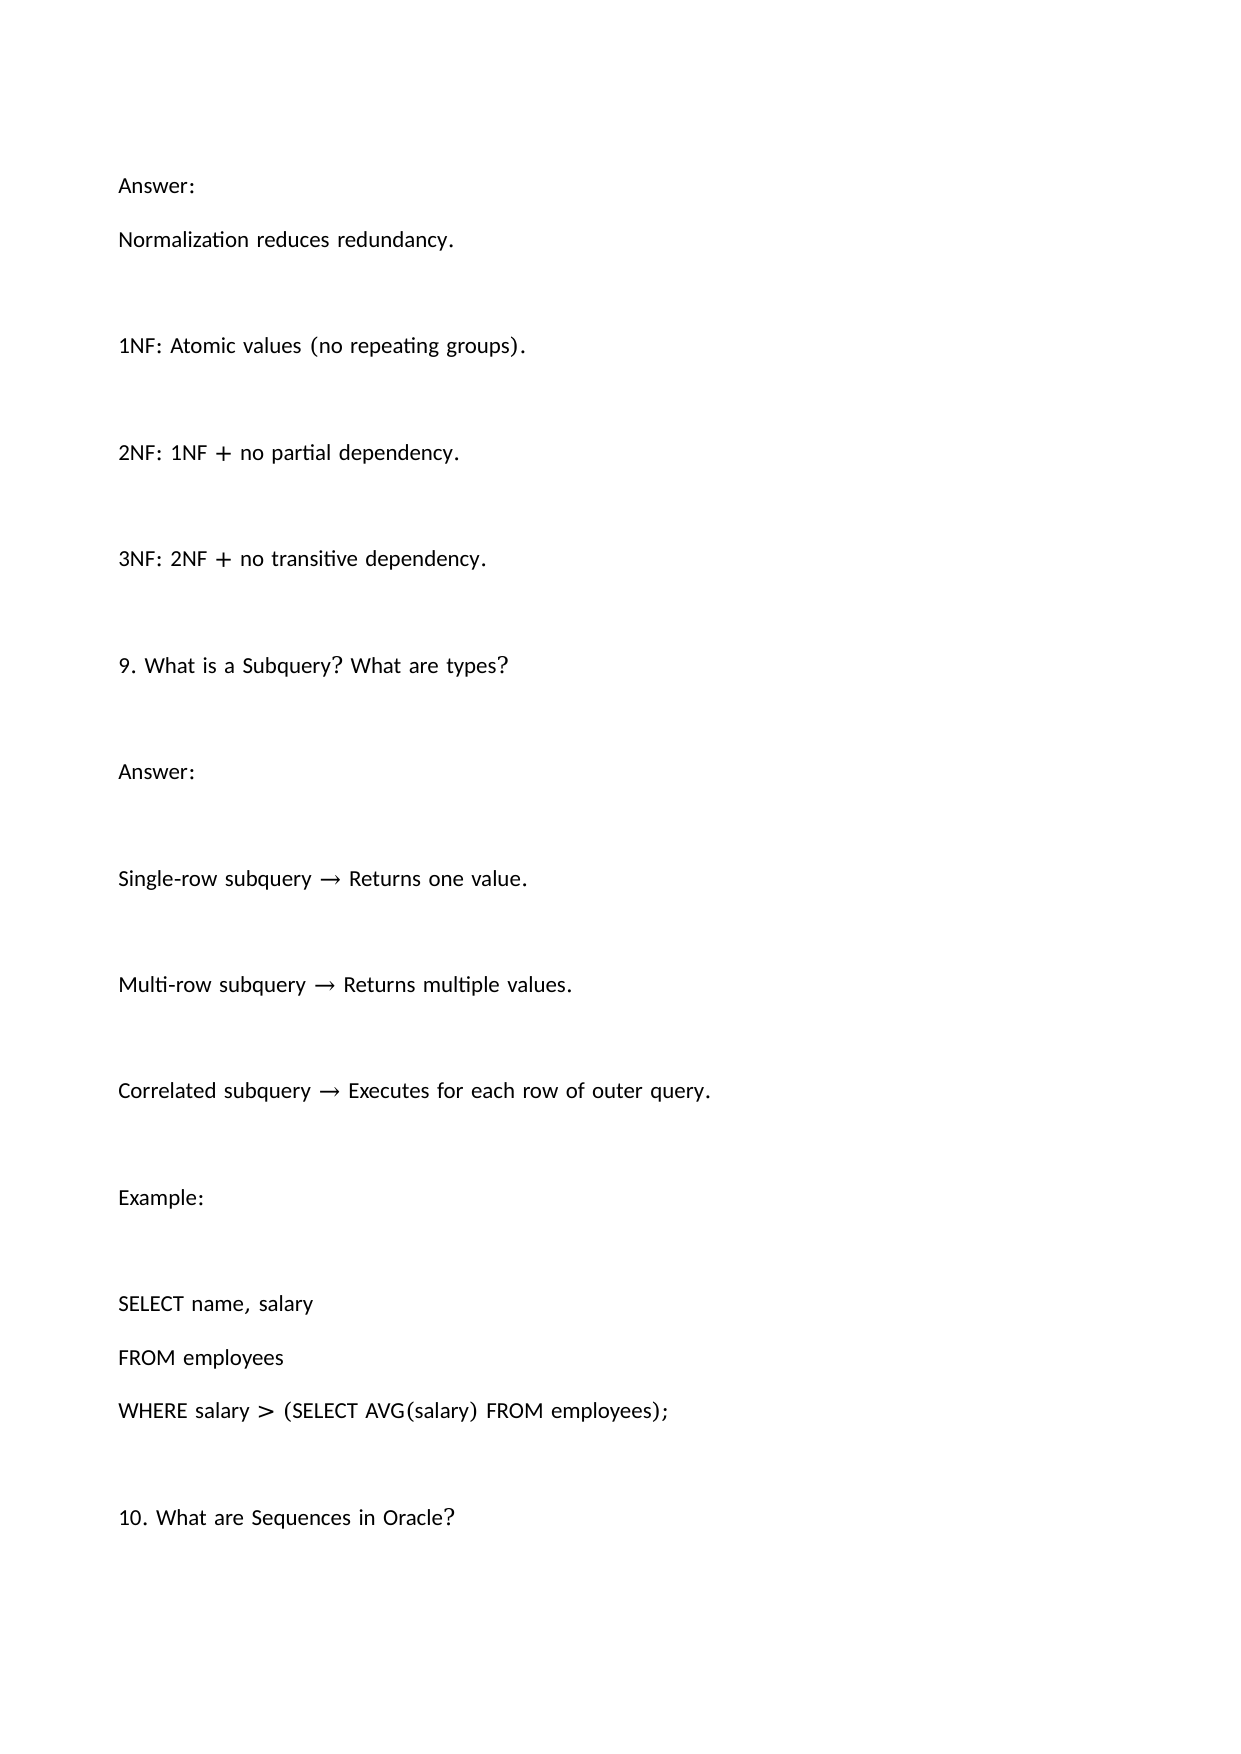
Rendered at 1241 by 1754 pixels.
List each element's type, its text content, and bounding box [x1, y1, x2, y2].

text Example: [118, 1183, 1122, 1211]
text 3NF: 2NF + no transitive dependency. [118, 544, 1122, 572]
text SELECT name, salary [118, 1289, 1122, 1318]
text WHERE salary > (SELECT AVG(salary) FROM employees); [118, 1396, 1122, 1424]
text 1NF: Atomic values (no repeating groups). [118, 331, 1122, 359]
text Normalization reduces redundancy. [118, 224, 1122, 253]
text Correlated subquery → Executes for each row of outer query. [118, 1076, 1122, 1105]
text Answer: [118, 757, 1122, 785]
text Answer: [118, 171, 1122, 199]
text 9. What is a Subquery? What are types? [118, 650, 1122, 679]
text Single-row subquery → Returns one value. [118, 863, 1122, 892]
text Multi-row subquery → Returns multiple values. [118, 970, 1122, 998]
text 10. What are Sequences in Oracle? [118, 1502, 1122, 1531]
text 2NF: 1NF + no partial dependency. [118, 437, 1122, 466]
text FROM employees [118, 1343, 1122, 1371]
